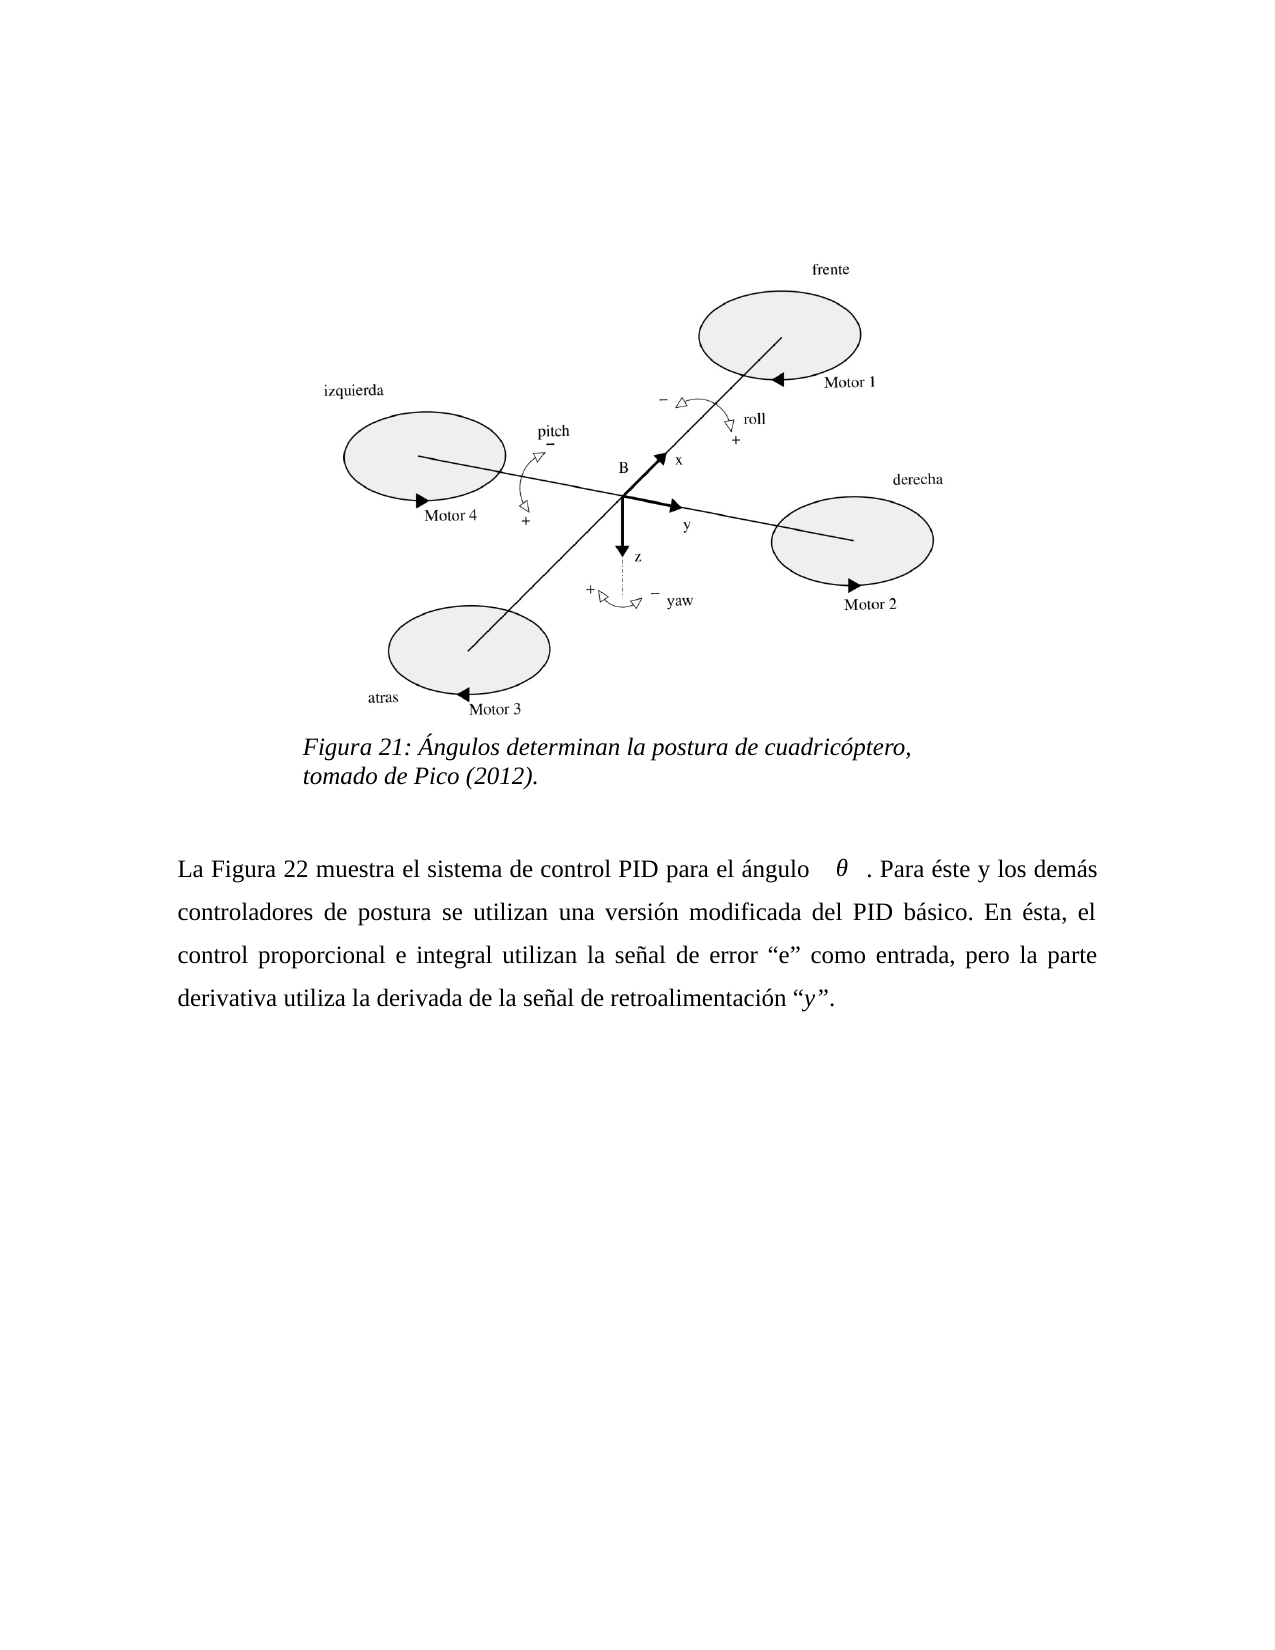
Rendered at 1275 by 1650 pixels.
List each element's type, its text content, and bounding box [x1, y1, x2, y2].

text La Figura 22 muestra el sistema de control PID para el ángulo . Para éste y los demás controladores de postura se utilizan una versión modificada del PID básico. En ésta, el control proporcional e integral utilizan la señal de error “e” como entrada, pero la parte derivativa utiliza la derivada de la señal de retroalimentación “y”. [177, 854, 1098, 1012]
picture [302, 247, 973, 727]
text Figura 21: Ángulos determinan la postura de cuadricóptero, tomado de Pico (2012). [303, 727, 972, 790]
